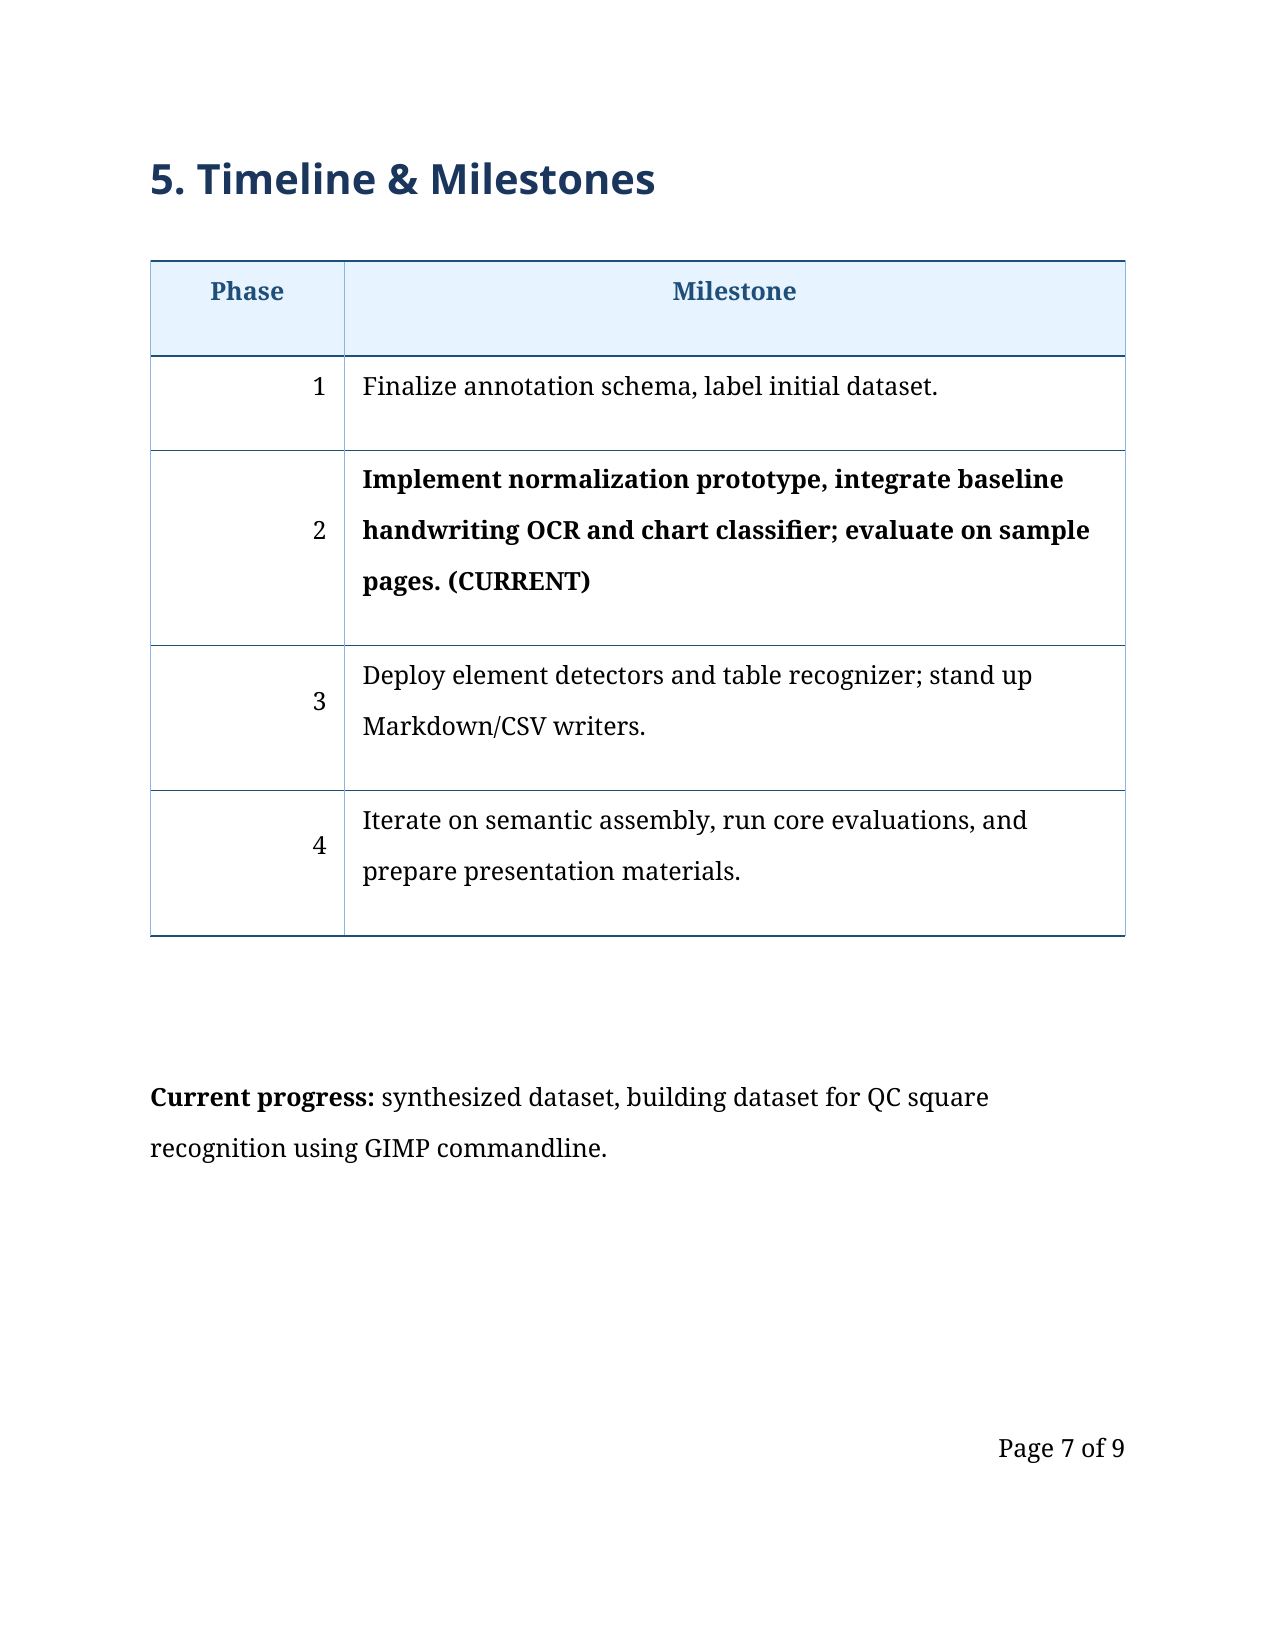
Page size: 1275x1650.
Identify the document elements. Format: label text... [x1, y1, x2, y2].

table_cell 1 [151, 357, 344, 449]
table_cell Finalize annotation schema, label initial dataset. [345, 357, 1125, 449]
text Current progress: synthesized dataset, building dataset for QC square recognition using GIMP commandline. [150, 1080, 1125, 1165]
table_cell Implement normalization prototype, integrate baseline handwriting OCR and chart classifier; evaluate on sample pages. (CURRENT) [345, 451, 1125, 645]
table_cell 3 [151, 646, 344, 790]
subtitle 5. Timeline & Milestones [150, 150, 1125, 207]
table_cell Deploy element detectors and table recognizer; stand up Markdown/CSV writers. [345, 646, 1125, 790]
table_cell Iterate on semantic assembly, run core evaluations, and prepare presentation materials. [345, 791, 1125, 934]
table_cell 2 [151, 451, 344, 645]
table_header Phase [151, 262, 344, 355]
table_header Milestone [345, 262, 1125, 355]
table_cell 4 [151, 791, 344, 934]
